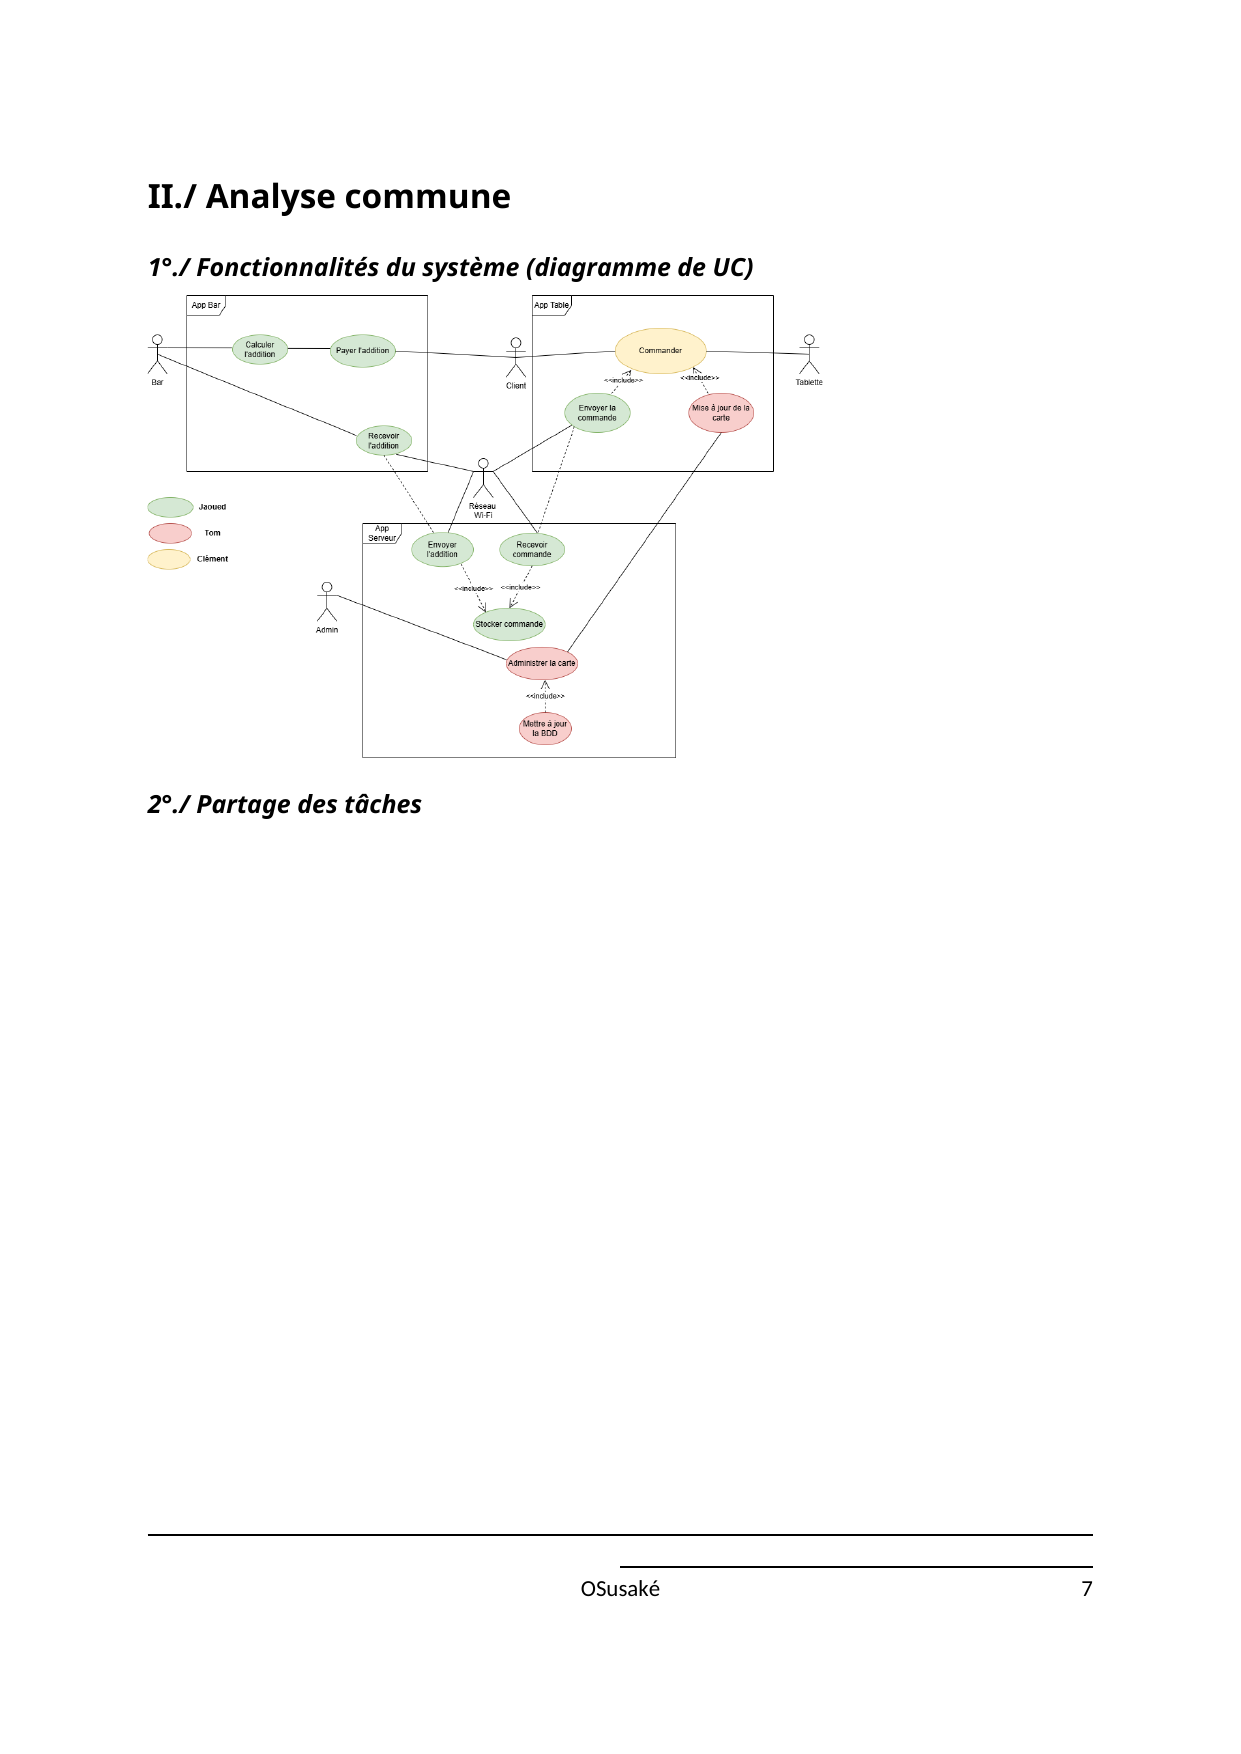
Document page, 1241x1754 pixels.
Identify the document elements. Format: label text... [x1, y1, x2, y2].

subtitle II./ Analyse commune [148, 173, 1093, 218]
picture [147, 295, 823, 758]
subtitle 1°./ Fonctionnalités du système (diagramme de UC) [148, 250, 1093, 284]
subtitle 2°./ Partage des tâches [148, 787, 1093, 821]
